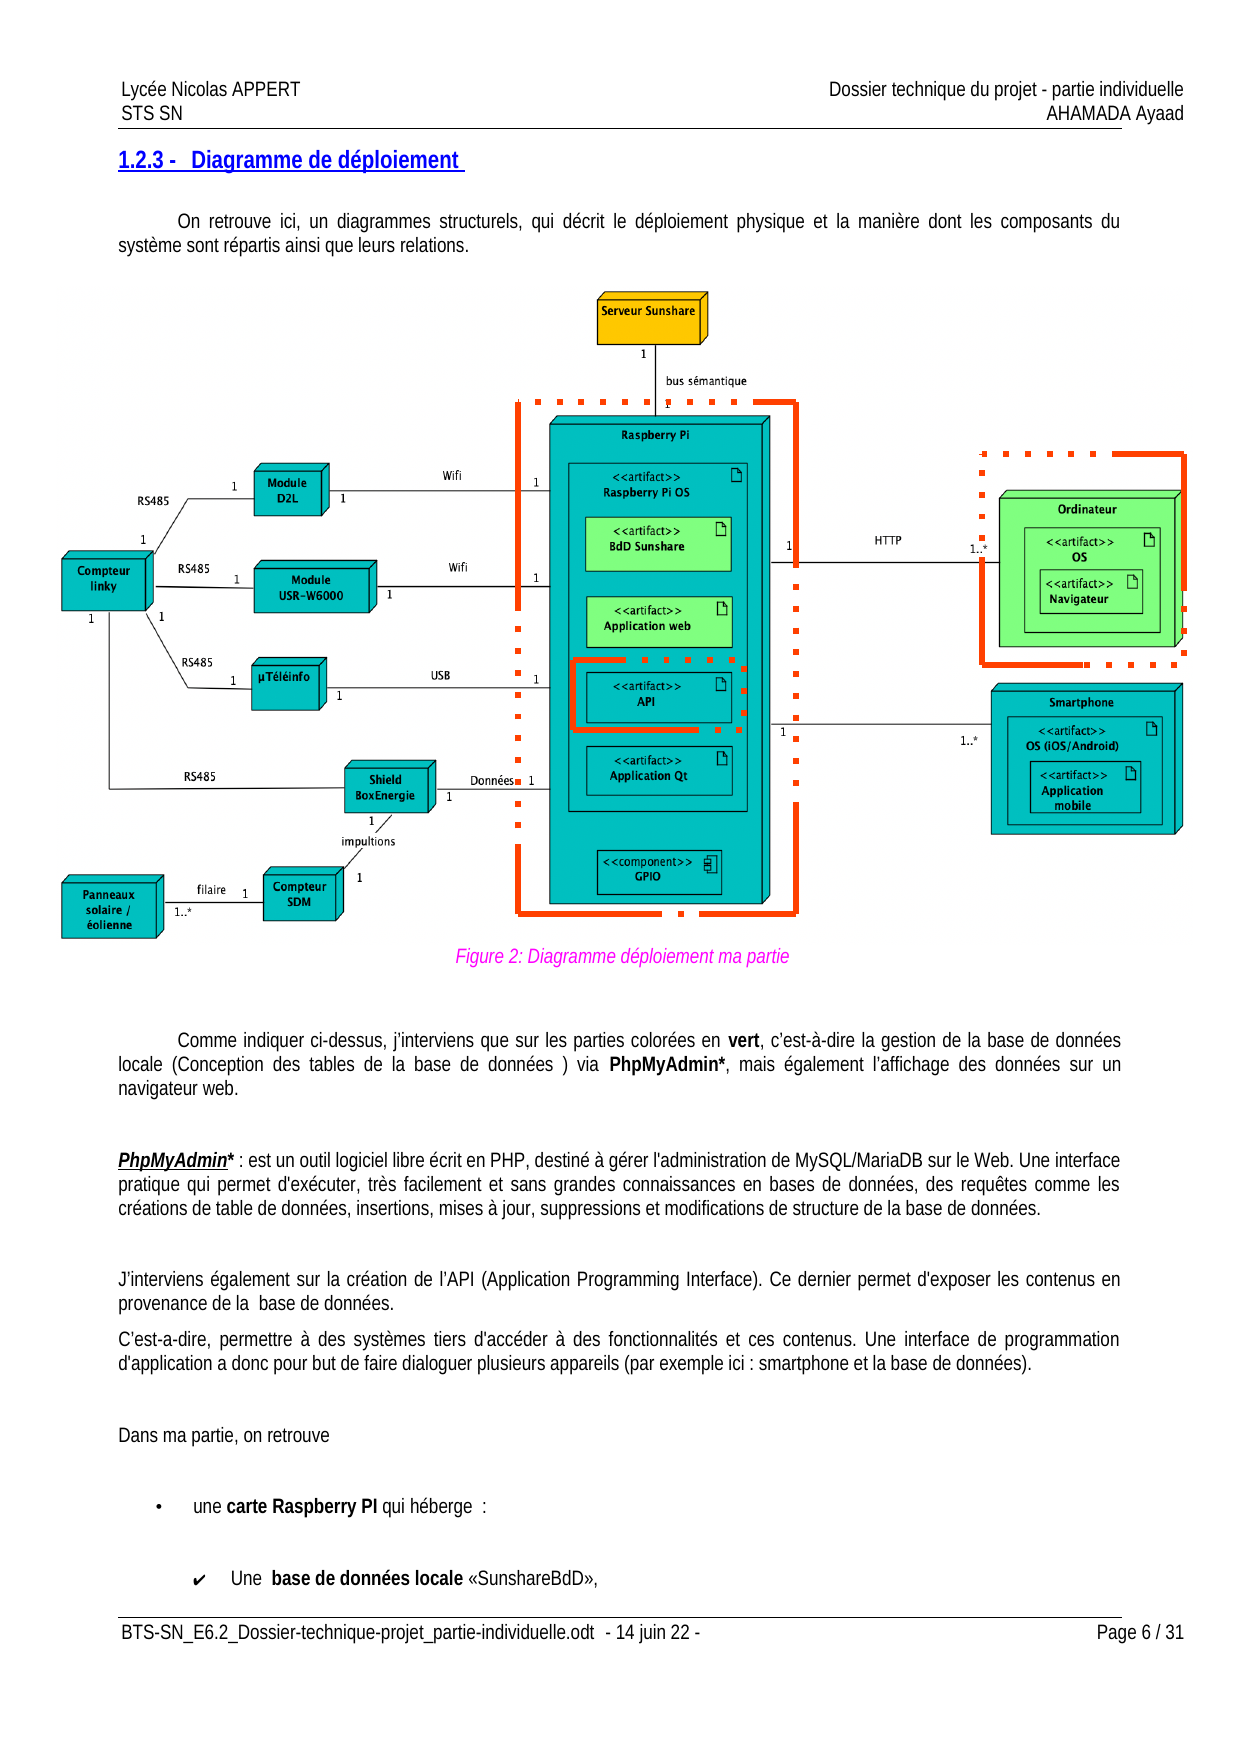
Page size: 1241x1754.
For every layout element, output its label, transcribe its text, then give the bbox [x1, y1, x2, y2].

text On retrouve ici, un diagrammes structurels, qui décrit le déploiement physique et la manière dont les composants du système sont répartis ainsi que leurs relations. [118, 209, 1122, 257]
text PhpMyAdmin* : est un outil logiciel libre écrit en PHP, destiné à gérer l'administration de MySQL/MariaDB sur le Web. Une interface pratique qui permet d'exécuter, très facilement et sans grandes connaissances en bases de données, des requêtes comme les créations de table de données, insertions, mises à jour, suppressions et modifications de structure de la base de données. [118, 1148, 1122, 1220]
text C’est-a-dire, permettre à des systèmes tiers d'accéder à des fonctionnalités et ces contenus. Une interface de programmation d'application a donc pour but de faire dialoguer plusieurs appareils (par exemple ici : smartphone et la base de données). [118, 1327, 1122, 1375]
text J’interviens également sur la création de l’API (Application Programming Interface). Ce dernier permet d'exposer les contenus en provenance de la base de données. [118, 1267, 1122, 1315]
text Figure 2: Diagramme déploiement ma partie [52, 286, 1193, 968]
text Comme indiquer ci-dessus, j’interviens que sur les parties colorées en vert, c’est-à-dire la gestion de la base de données locale (Conception des tables de la base de données ) via PhpMyAdmin*, mais également l’affichage des données sur un navigateur web. [118, 1028, 1122, 1100]
list une carte Raspberry PI qui héberge : [156, 1494, 1122, 1518]
list Une base de données locale «SunshareBdD», [193, 1566, 1122, 1590]
text Dans ma partie, on retrouve [118, 1423, 1122, 1447]
subtitle Diagramme de déploiement [118, 145, 1122, 203]
picture [56, 286, 1193, 945]
